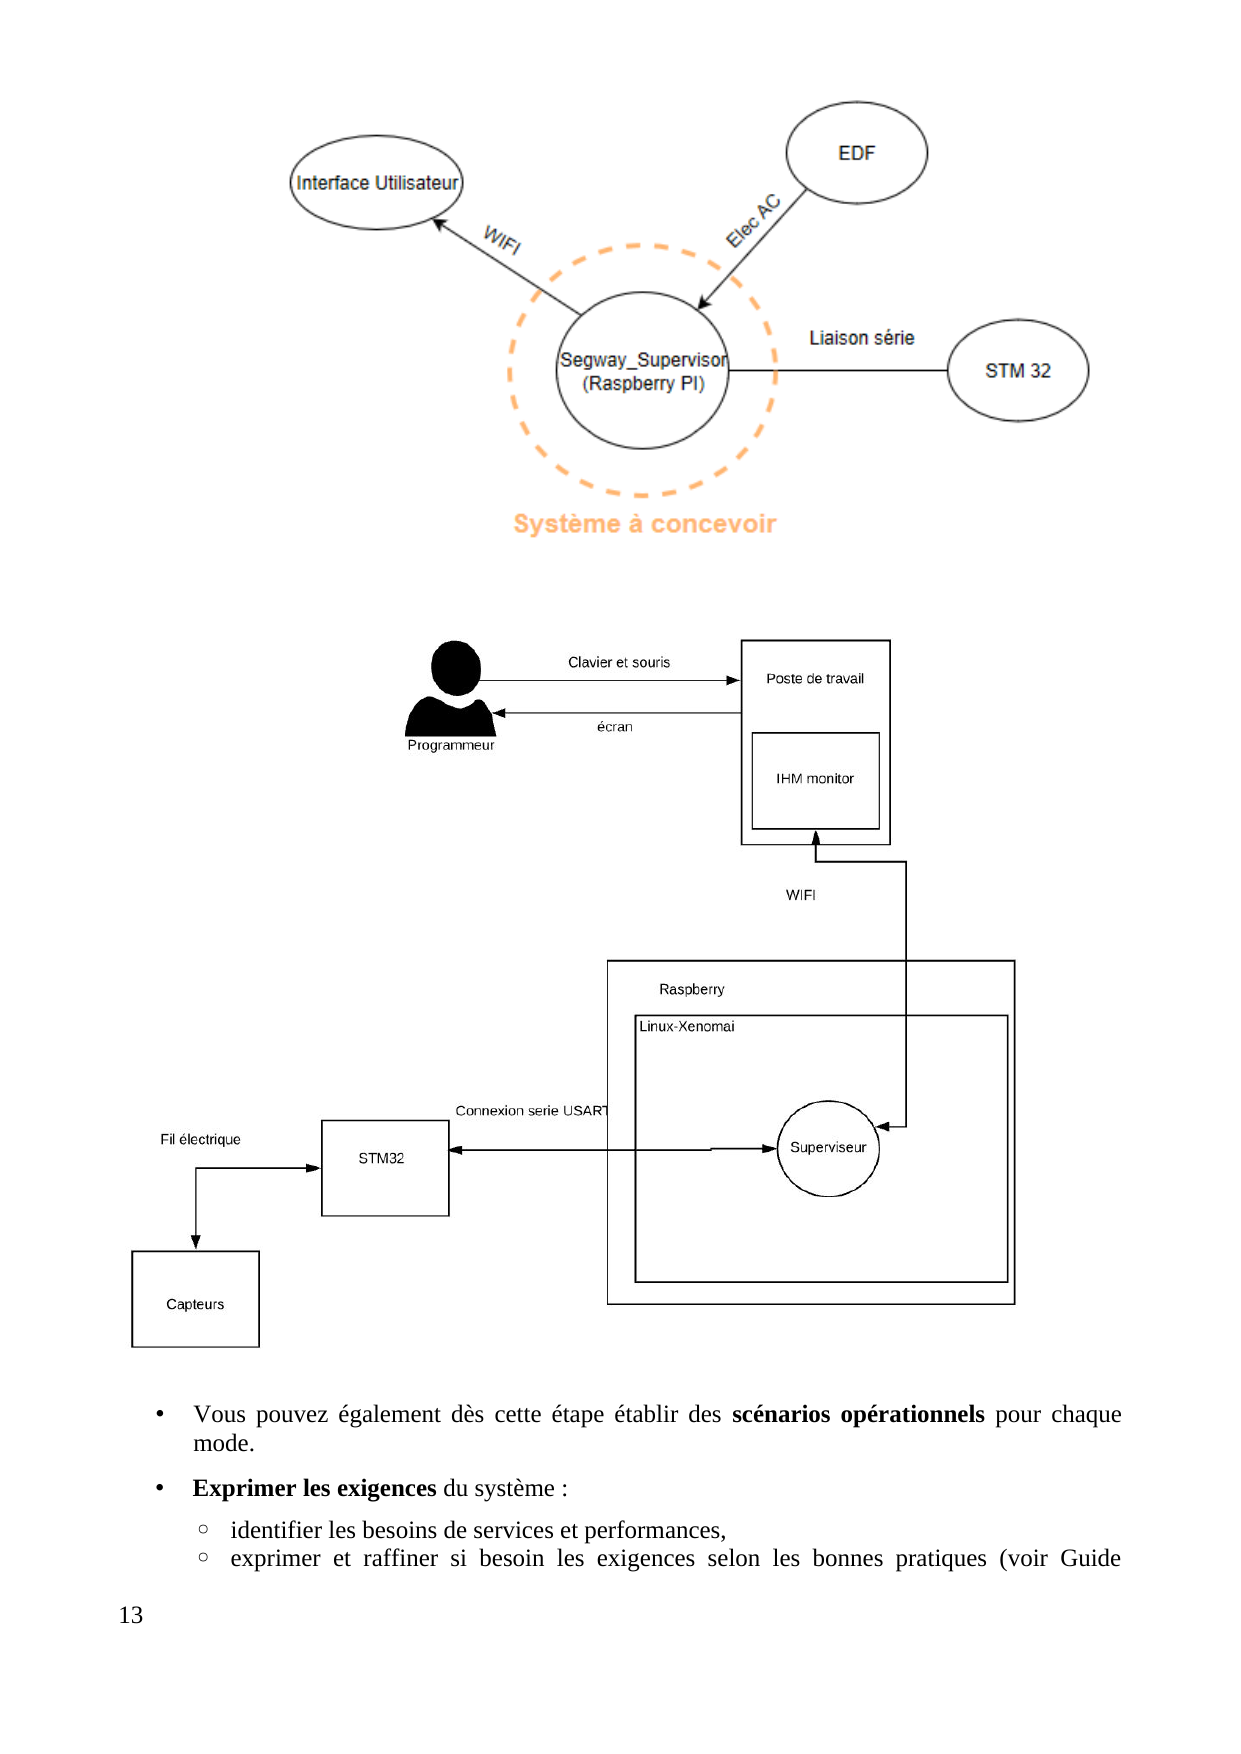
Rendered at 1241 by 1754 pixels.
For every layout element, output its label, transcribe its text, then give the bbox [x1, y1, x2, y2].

list Exprimer les exigences du système : [155, 1473, 1122, 1502]
picture [265, 75, 1121, 608]
list Vous pouvez également dès cette étape établir des scénarios opérationnels pour chaque mode. [156, 1399, 1122, 1457]
list exprimer et raffiner si besoin les exigences selon les bonnes pratiques (voir Guide [193, 1543, 1122, 1572]
picture [118, 624, 1043, 1354]
list identifier les besoins de services et performances, [193, 1515, 1122, 1543]
